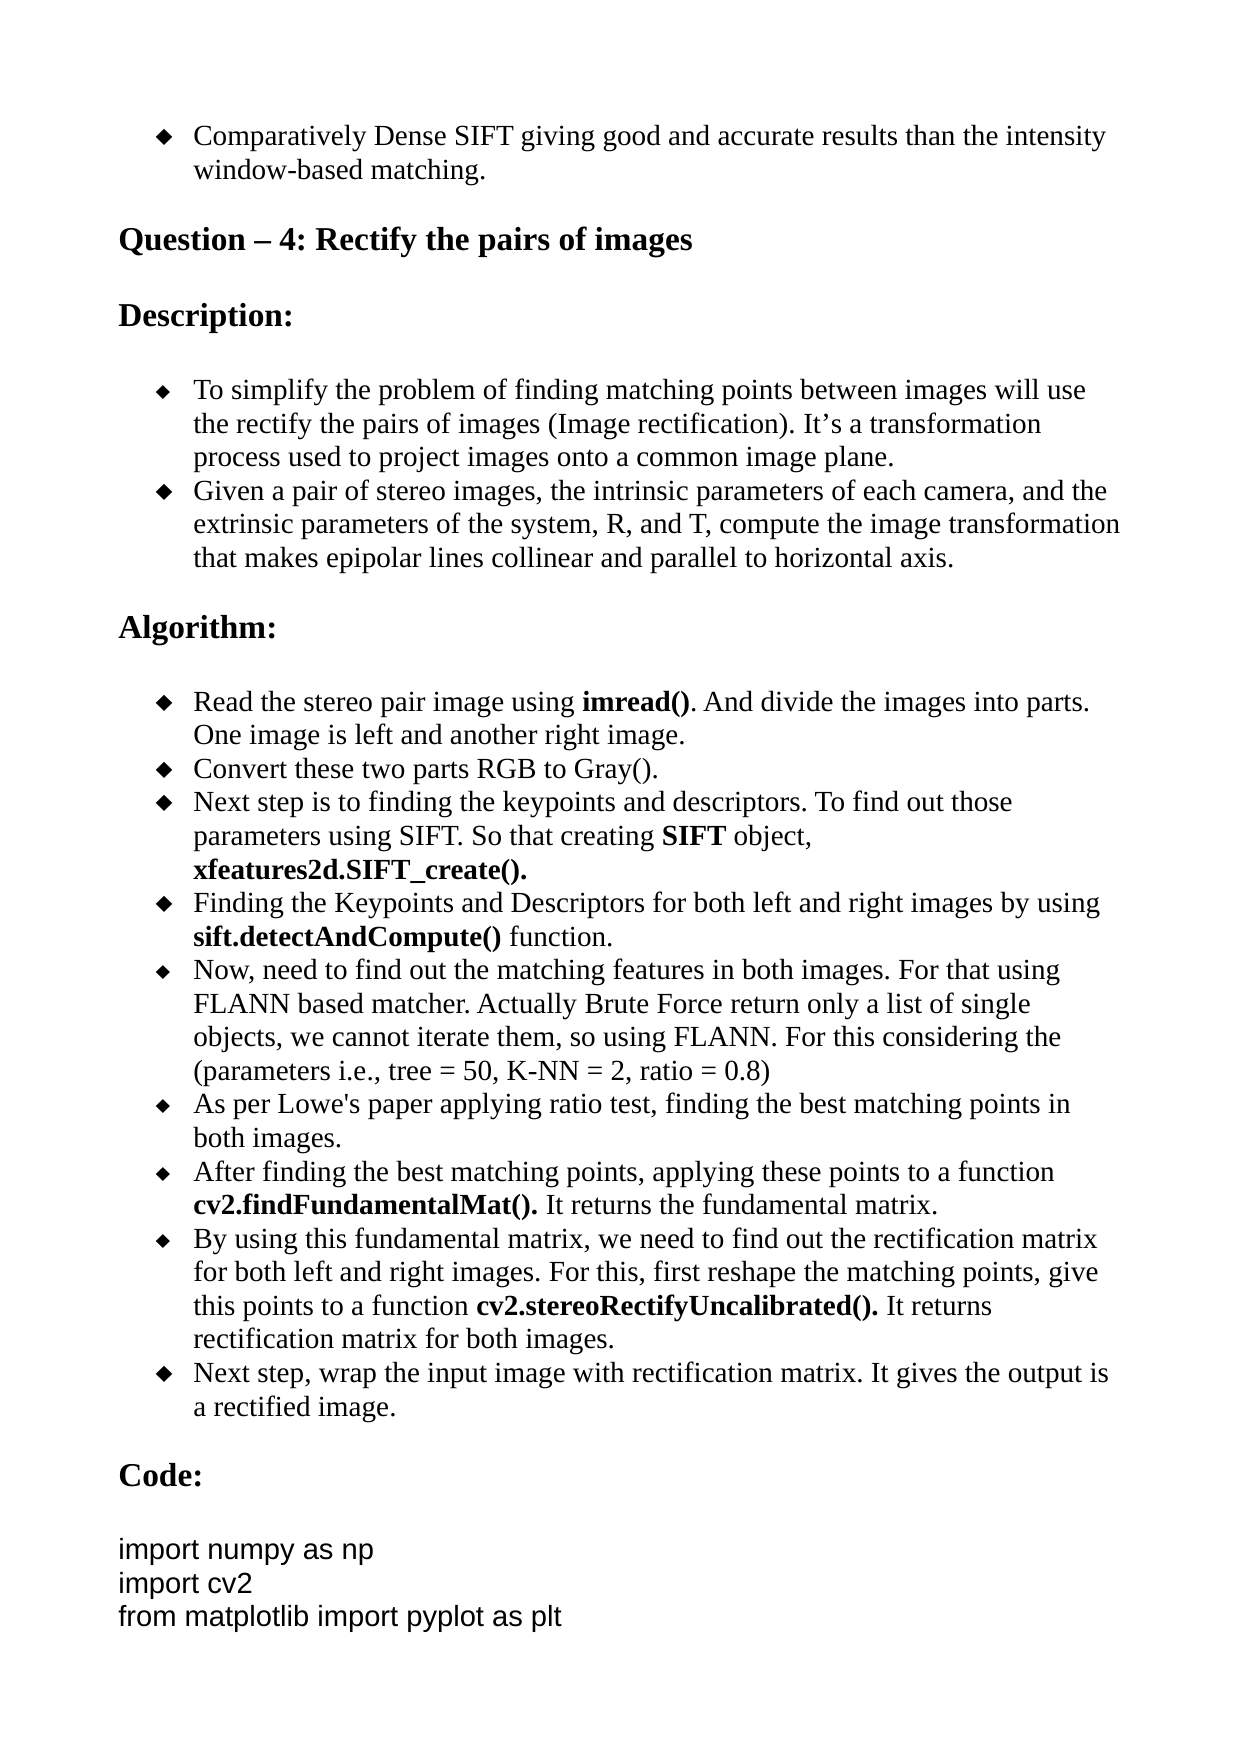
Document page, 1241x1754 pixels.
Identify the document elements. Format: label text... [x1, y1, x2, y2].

text from matplotlib import pyplot as plt [118, 1599, 1122, 1633]
text Description: [118, 296, 1122, 334]
list After finding the best matching points, applying these points to a function cv2.findFundamentalMat(). It returns the fundamental matrix. [156, 1154, 1122, 1221]
list Next step, wrap the input image with rectification matrix. It gives the output is a rectified image. [156, 1355, 1122, 1422]
list Read the stereo pair image using imread(). And divide the images into parts. One image is left and another right image. [156, 684, 1122, 751]
list Now, need to find out the matching features in both images. For that using FLANN based matcher. Actually Brute Force return only a list of single objects, we cannot iterate them, so using FLANN. For this considering the (parameters i.e., tree = 50, K-NN = 2, ratio = 0.8) [156, 952, 1122, 1087]
list Comparatively Dense SIFT giving good and accurate results than the intensity window-based matching. [156, 118, 1122, 185]
list Convert these two parts RGB to Gray(). [156, 751, 1122, 784]
list Finding the Keypoints and Descriptors for both left and right images by using sift.detectAndCompute() function. [156, 885, 1122, 952]
list By using this fundamental matrix, we need to find out the rectification matrix for both left and right images. For this, first reshape the matching points, give this points to a function cv2.stereoRectifyUncalibrated(). It returns rectification matrix for both images. [156, 1221, 1122, 1355]
text Question – 4: Rectify the pairs of images [118, 219, 1122, 257]
list As per Lowe's paper applying ratio test, finding the best matching points in both images. [156, 1087, 1122, 1154]
text Algorithm: [118, 607, 1122, 645]
text import cv2 [118, 1566, 1122, 1599]
text Code: [118, 1456, 1122, 1494]
list Given a pair of stereo images, the intrinsic parameters of each camera, and the extrinsic parameters of the system, R, and T, compute the image transformation that makes epipolar lines collinear and parallel to horizontal axis. [156, 473, 1122, 573]
list Next step is to finding the keypoints and descriptors. To find out those parameters using SIFT. So that creating SIFT object, xfeatures2d.SIFT_create(). [156, 784, 1122, 885]
text import numpy as np [118, 1532, 1122, 1566]
list To simplify the problem of finding matching points between images will use the rectify the pairs of images (Image rectification). It’s a transformation process used to project images onto a common image plane. [156, 372, 1122, 473]
